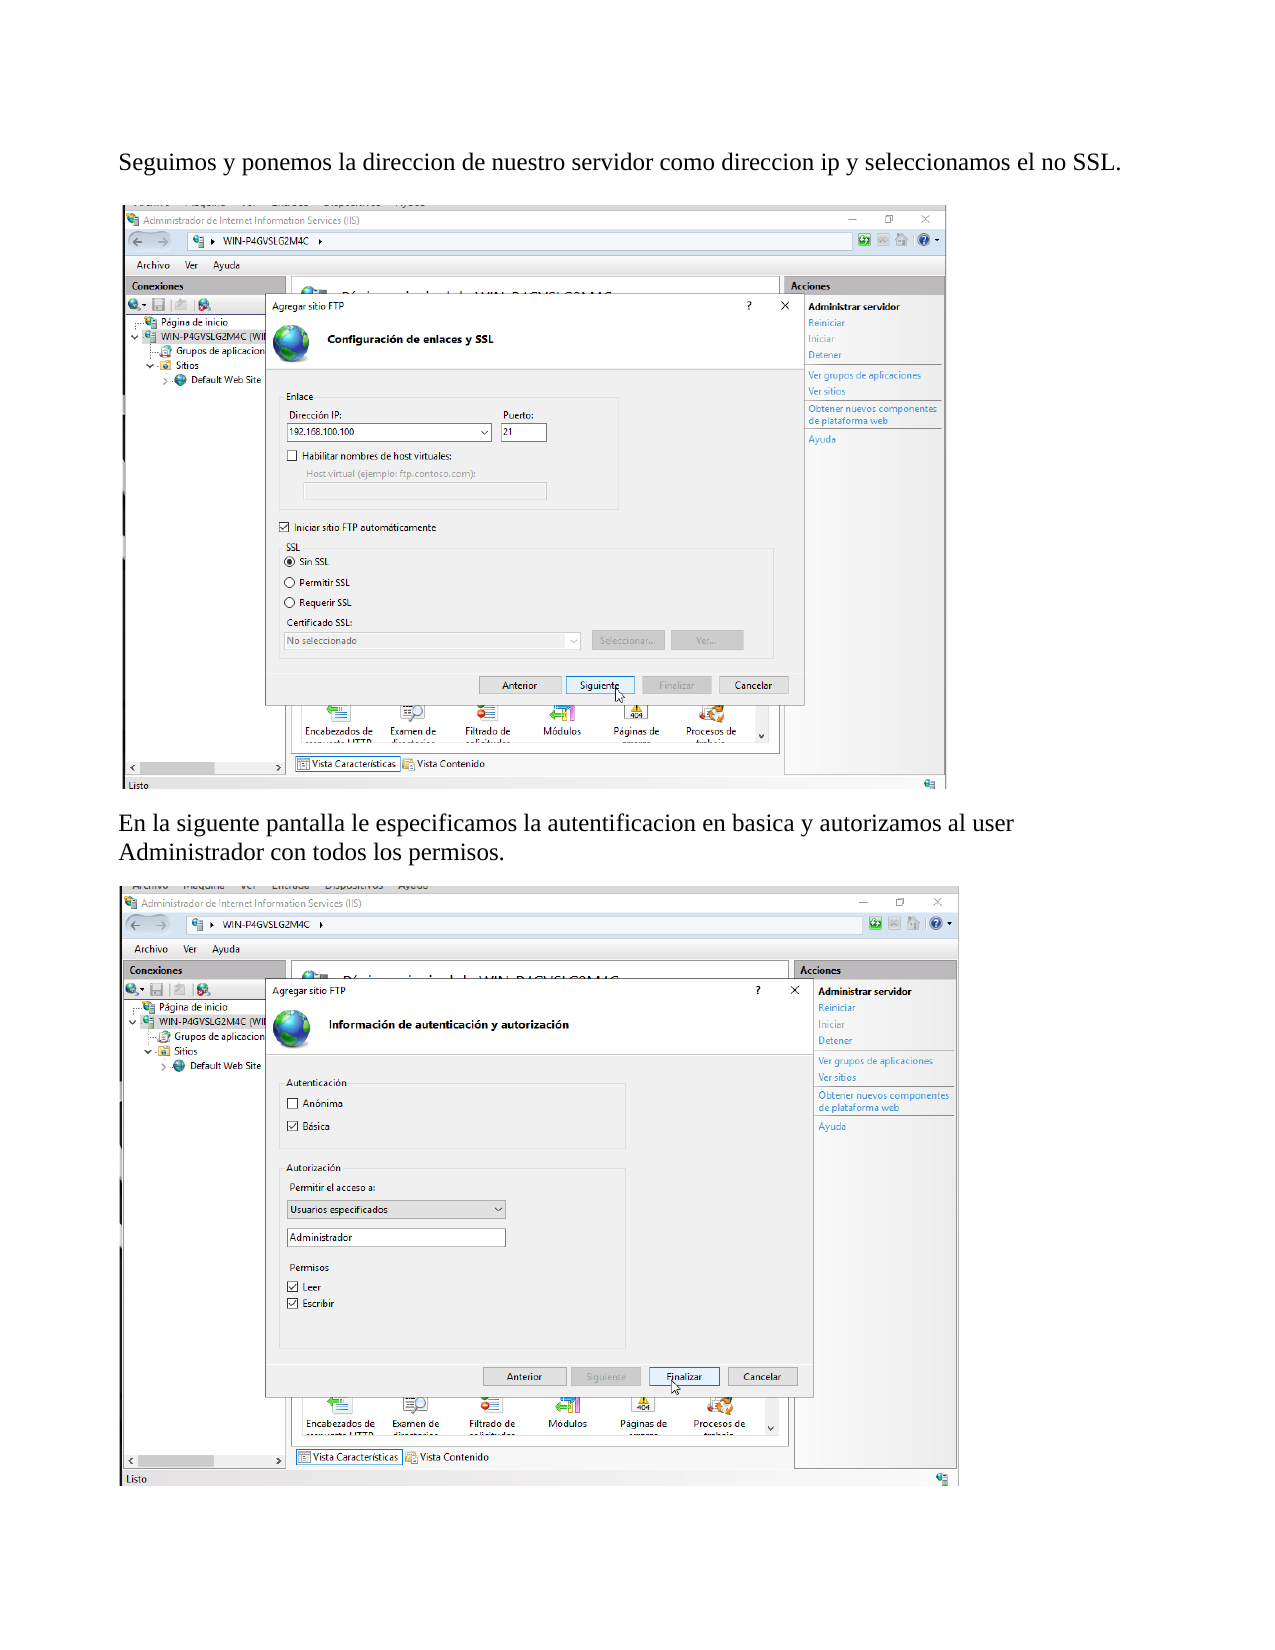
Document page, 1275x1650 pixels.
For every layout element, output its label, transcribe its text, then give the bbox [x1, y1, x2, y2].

text En la siguente pantalla le especificamos la autentificacion en basica y autorizamos al user Administrador con todos los permisos. [118, 808, 1157, 866]
text Seguimos y ponemos la direccion de nuestro servidor como direccion ip y seleccionamos el no SSL. [118, 147, 1157, 176]
picture [871, 205, 947, 789]
picture [882, 886, 959, 1486]
